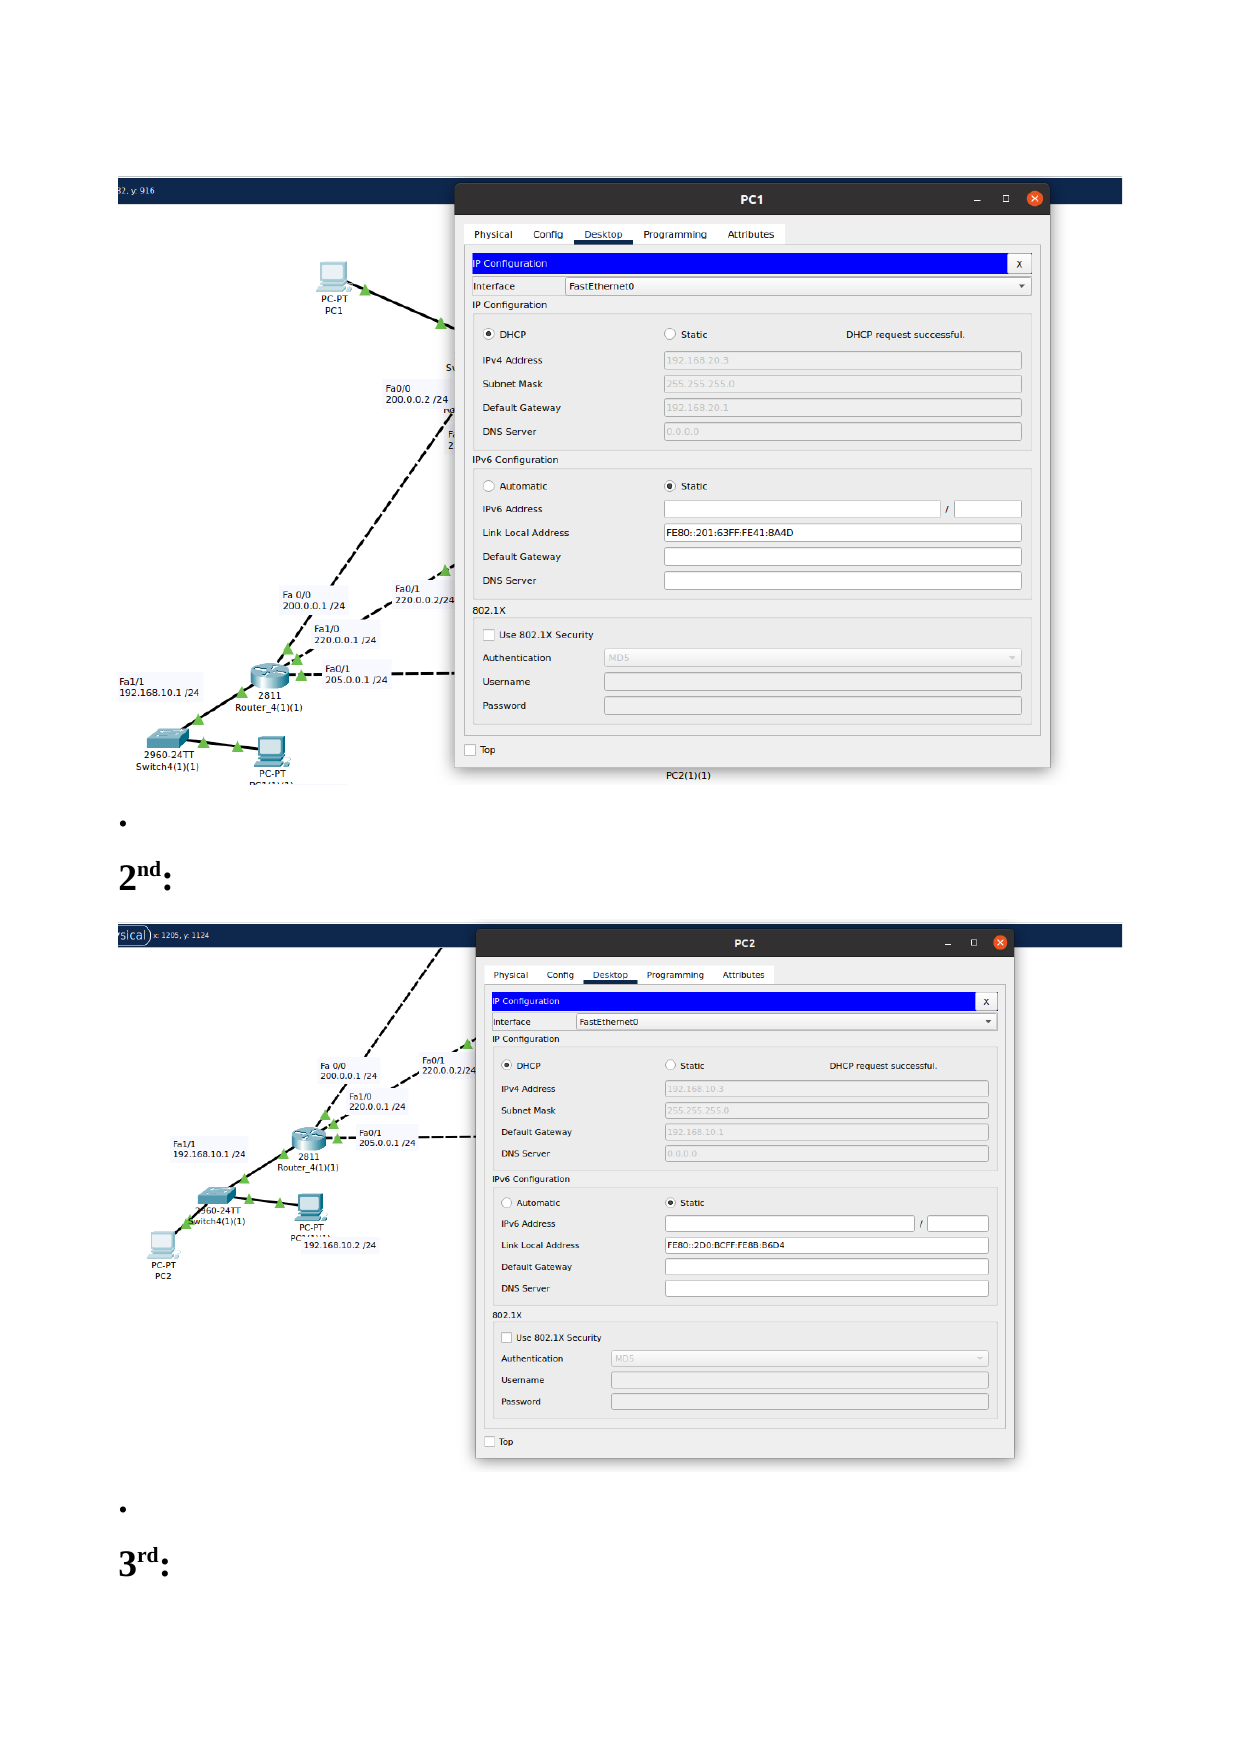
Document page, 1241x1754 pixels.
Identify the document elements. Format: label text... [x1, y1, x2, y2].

picture [118, 919, 1123, 1472]
text . [118, 785, 1122, 834]
text . [118, 1472, 1122, 1521]
text 3rd: [118, 1542, 1122, 1585]
picture [118, 176, 1123, 785]
text 2nd: [118, 856, 1122, 899]
